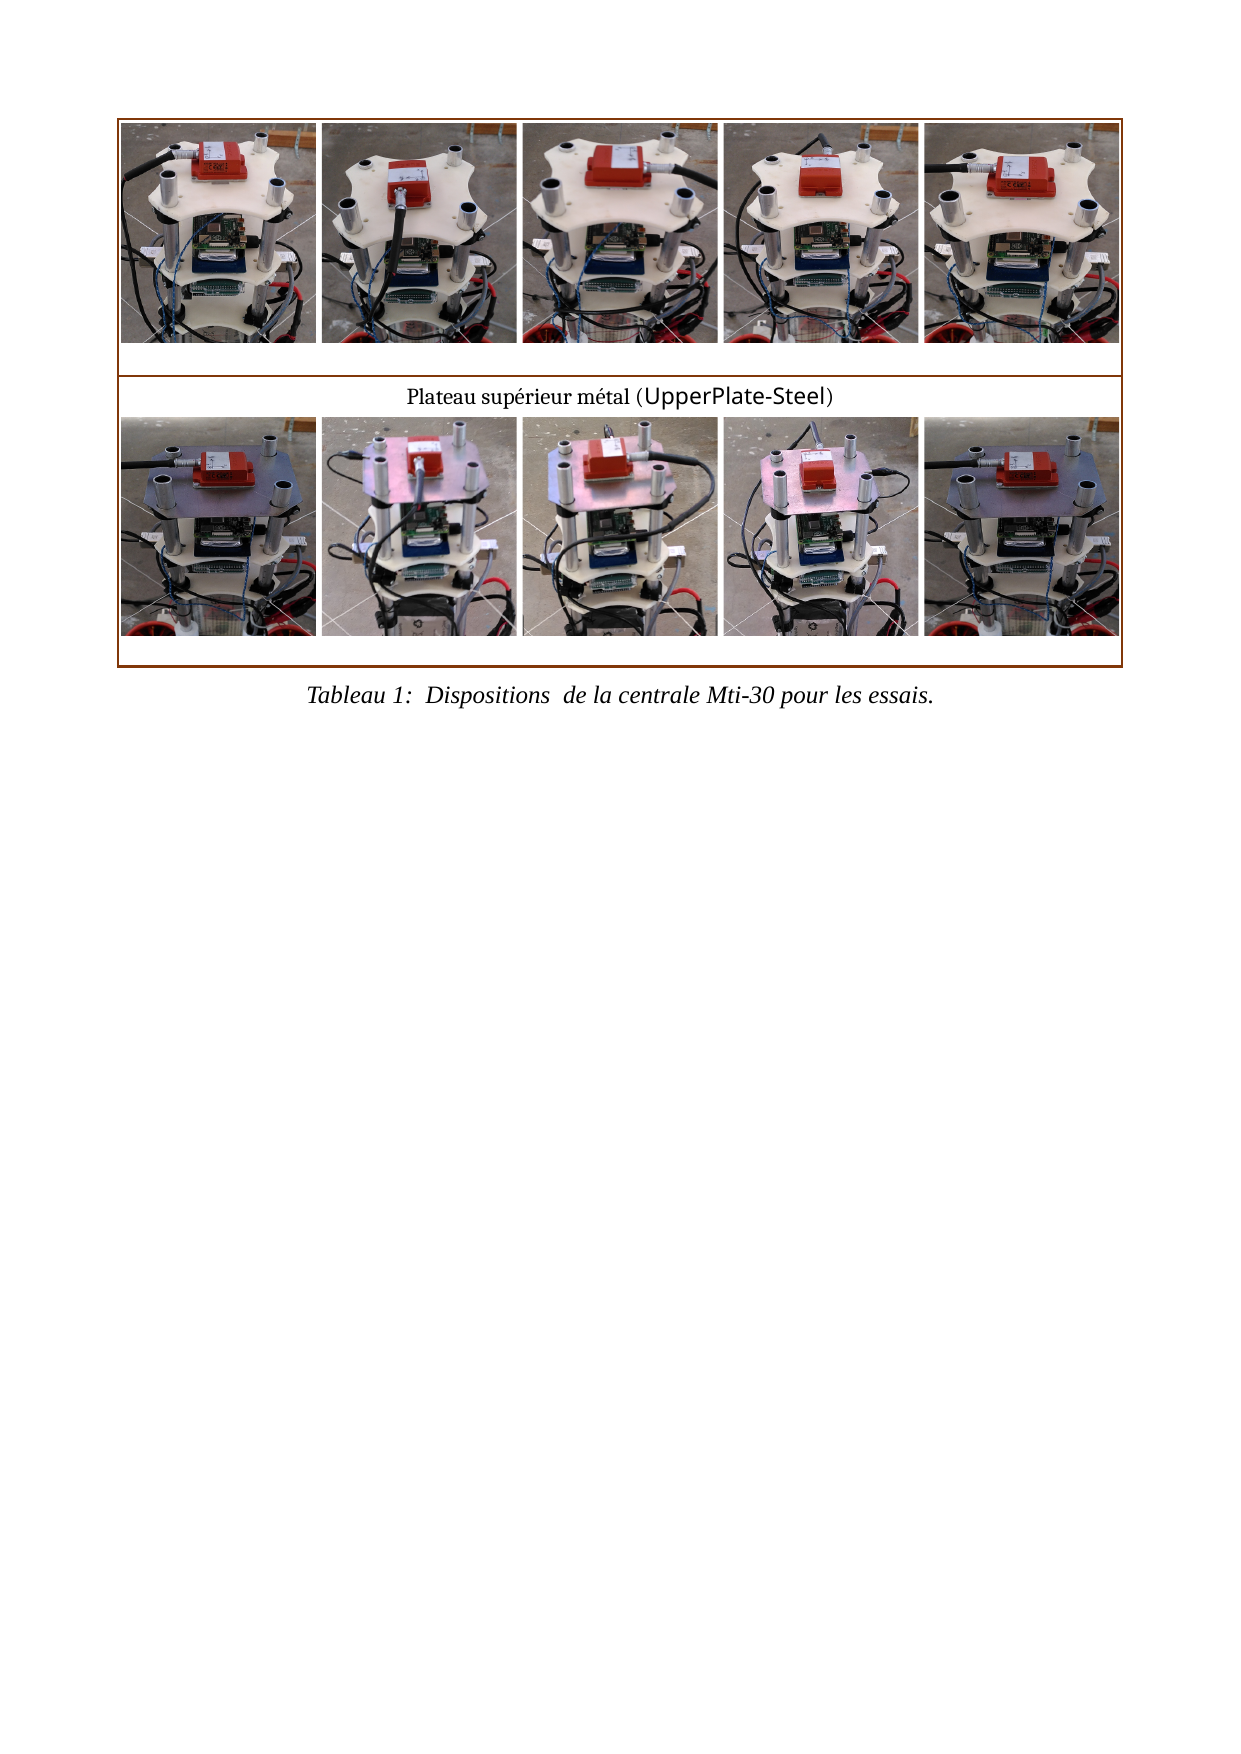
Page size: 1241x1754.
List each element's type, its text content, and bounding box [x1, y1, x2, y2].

table_cell [921, 120, 1121, 374]
picture [321, 123, 517, 343]
text Tableau 1: Dispositions de la centrale Mti-30 pour les essais. [118, 680, 1122, 709]
table_cell [520, 414, 720, 665]
table_cell [319, 414, 520, 665]
table_cell [119, 120, 319, 374]
picture [924, 123, 1120, 343]
picture [522, 123, 718, 343]
table_cell [921, 414, 1121, 665]
table_cell [119, 414, 319, 665]
picture [723, 417, 919, 636]
table_cell [520, 120, 720, 374]
picture [321, 417, 517, 636]
picture [522, 417, 718, 636]
table_cell [720, 120, 921, 374]
picture [121, 123, 316, 343]
picture [924, 417, 1120, 636]
picture [723, 123, 919, 343]
table_cell [720, 414, 921, 665]
table_cell Plateau supérieur métal (UpperPlate-Steel) [119, 377, 1121, 414]
table_cell [319, 120, 520, 374]
picture [121, 417, 316, 636]
